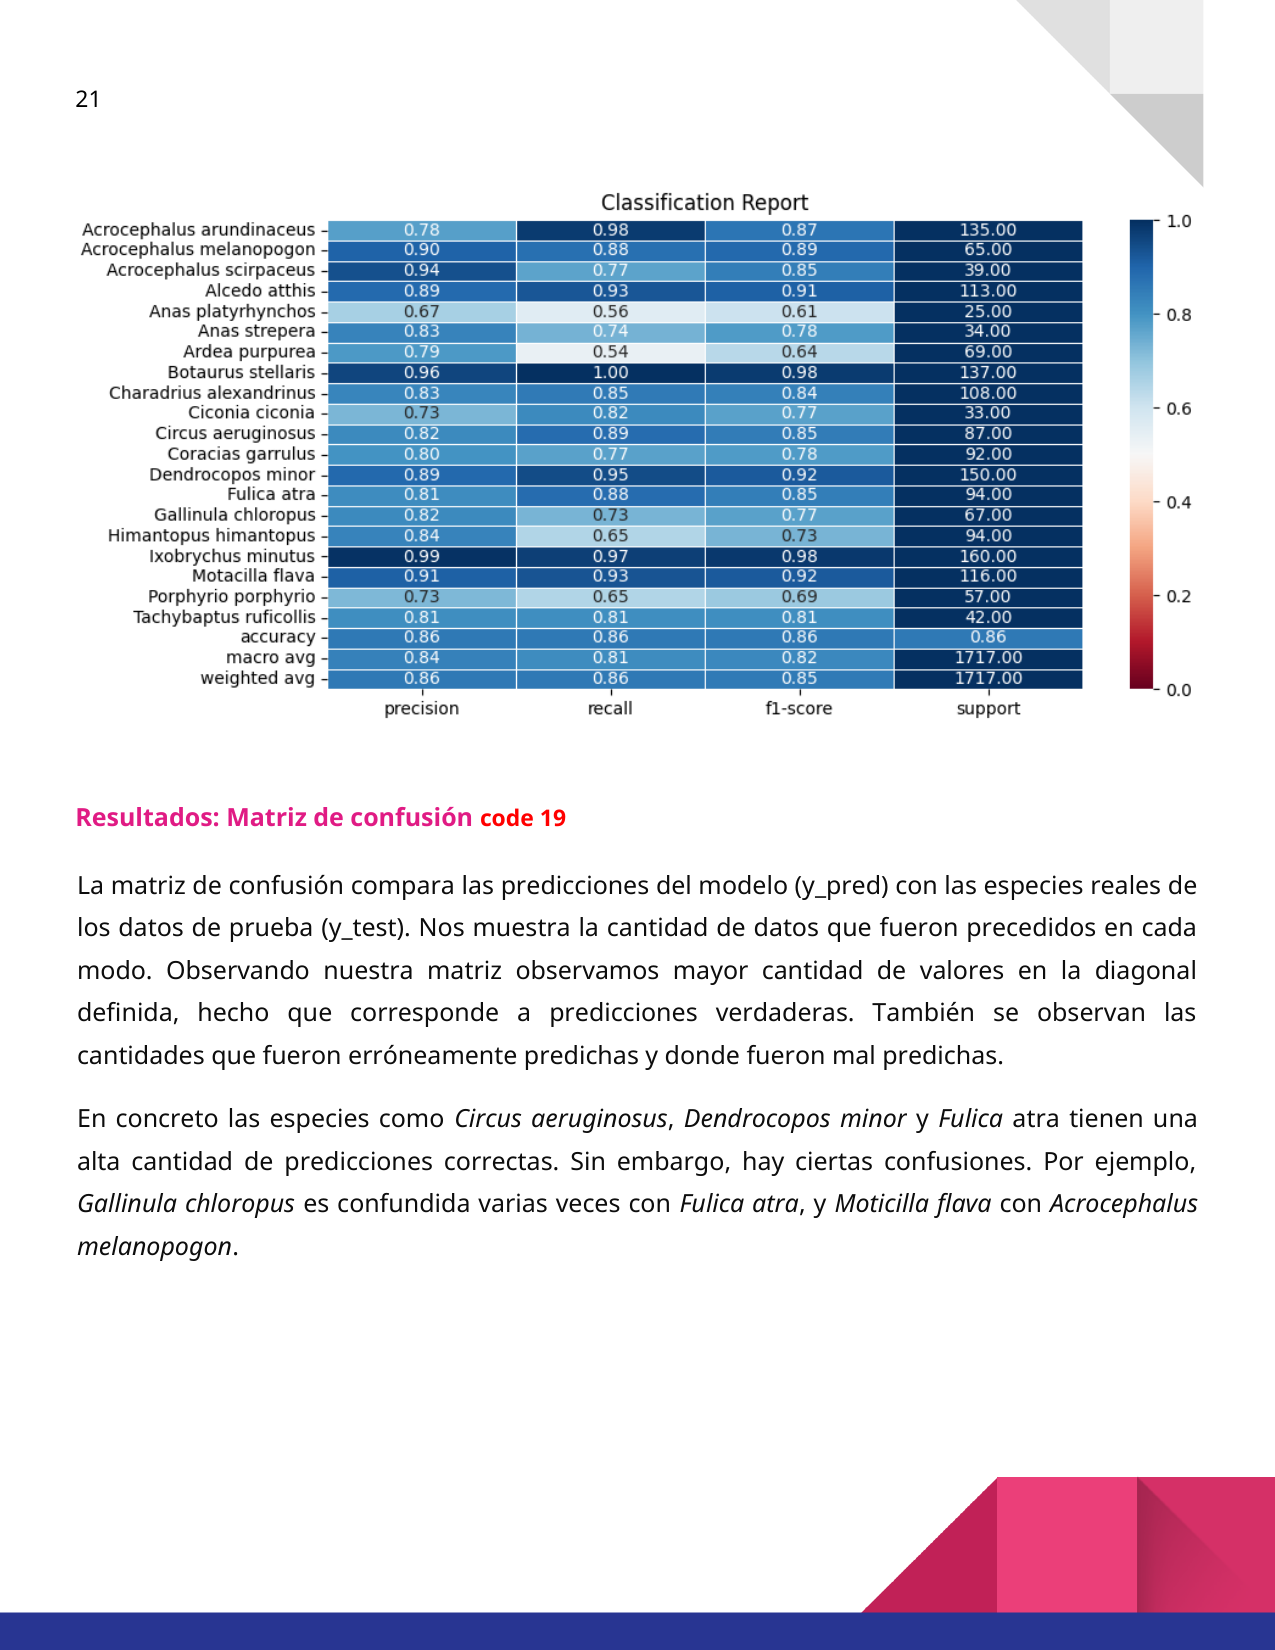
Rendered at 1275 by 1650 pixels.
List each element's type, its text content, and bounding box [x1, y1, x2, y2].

text En concreto las especies como Circus aeruginosus, Dendrocopos minor y Fulica atra tienen una alta cantidad de predicciones correctas. Sin embargo, hay ciertas confusiones. Por ejemplo, Gallinula chloropus es confundida varias veces con Fulica atra, y Moticilla flava con Acrocephalus melanopogon. [77, 1101, 1198, 1262]
picture [0, 1475, 1275, 1650]
text La matriz de confusión compara las predicciones del modelo (y_pred) con las especies reales de los datos de prueba (y_test). Nos muestra la cantidad de datos que fueron precedidos en cada modo. Observando nuestra matriz observamos mayor cantidad de valores en la diagonal definida, hecho que corresponde a predicciones verdaderas. También se observan las cantidades que fueron erróneamente predichas y donde fueron mal predichas. [77, 867, 1198, 1072]
text Resultados: Matriz de confusión code 19 [75, 799, 1198, 833]
picture [75, 0, 1204, 723]
